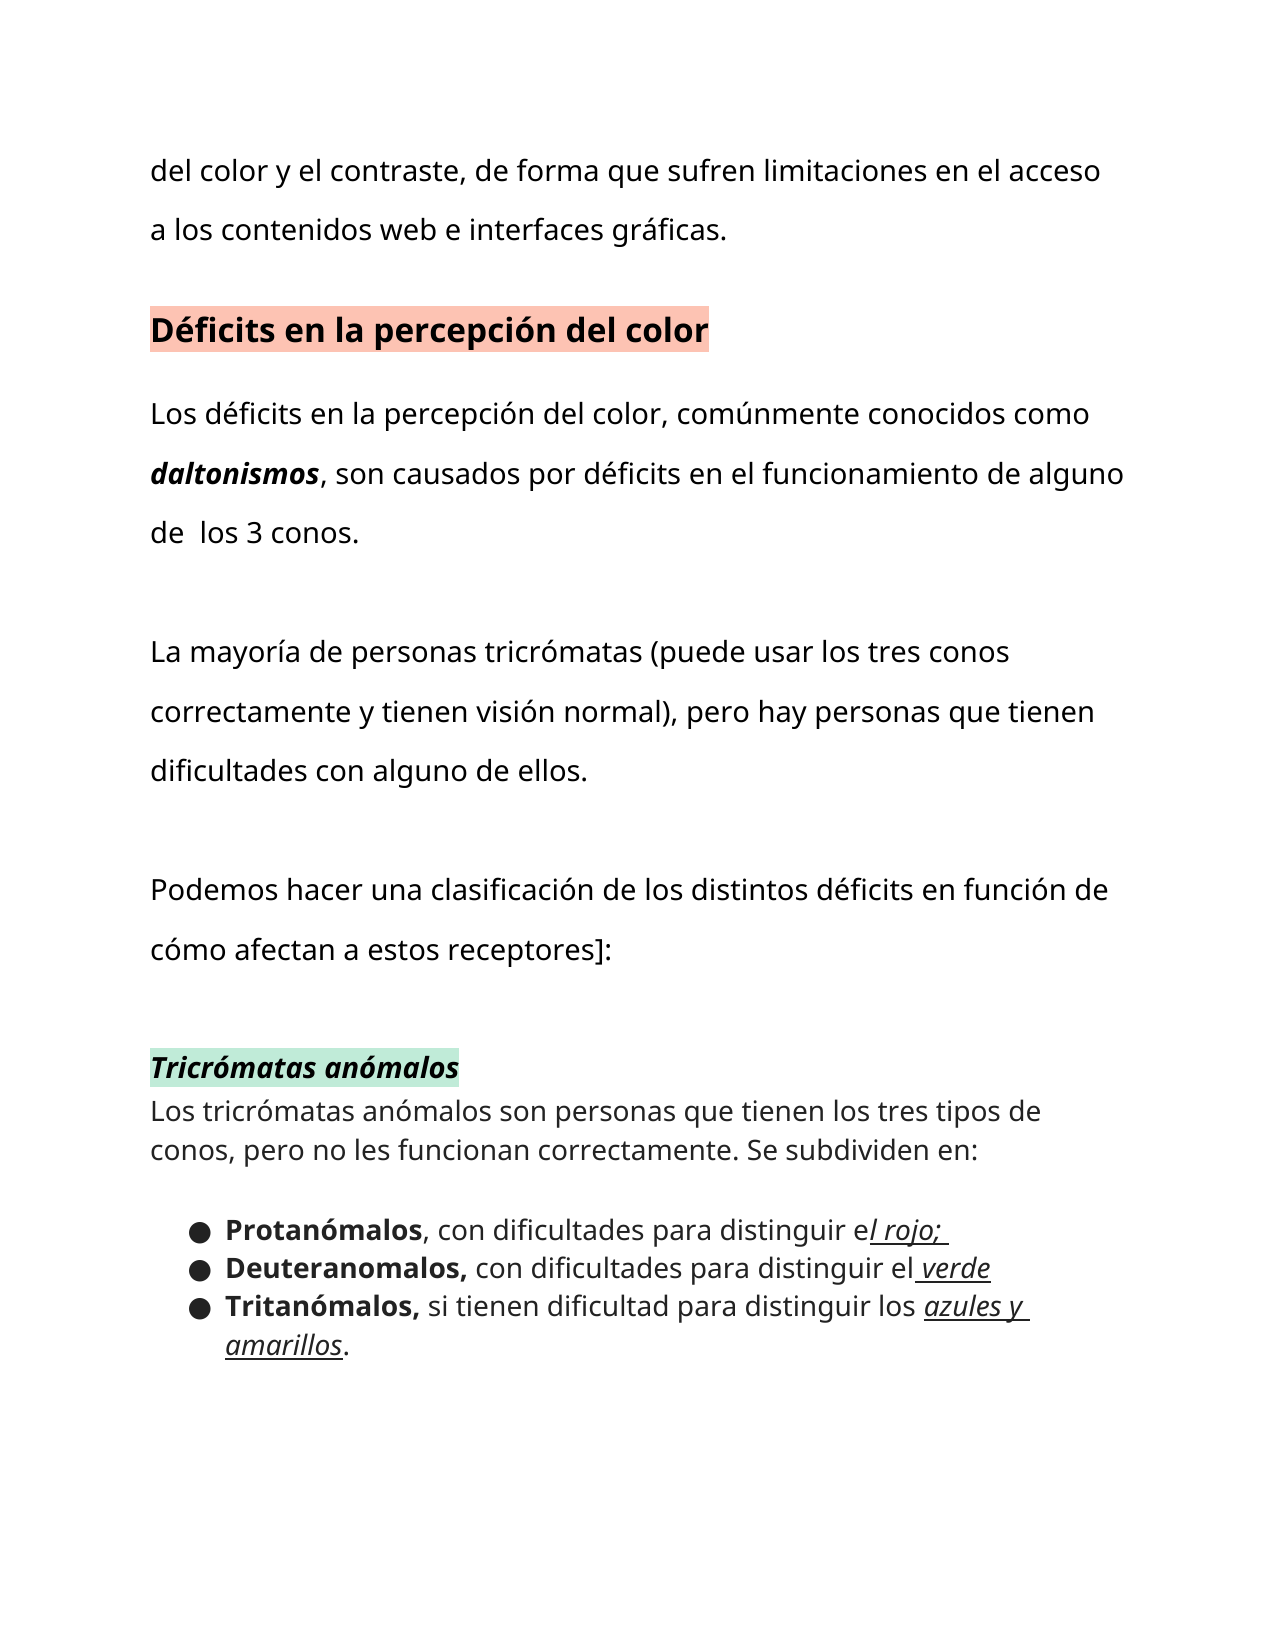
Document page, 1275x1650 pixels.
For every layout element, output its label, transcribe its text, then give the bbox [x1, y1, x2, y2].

text Los déficits en la percepción del color, comúnmente conocidos como daltonismos, son causados por déficits en el funcionamiento de alguno de los 3 conos. [150, 393, 1125, 552]
list Tritanómalos, si tienen dificultad para distinguir los azules y amarillos. [187, 1287, 1125, 1363]
text Podemos hacer una clasificación de los distintos déficits en función de cómo afectan a estos receptores]: [150, 869, 1125, 968]
list Protanómalos, con dificultades para distinguir el rojo; [187, 1210, 1125, 1248]
list Deuteranomalos, con dificultades para distinguir el verde [187, 1248, 1125, 1287]
text del color y el contraste, de forma que sufren limitaciones en el acceso a los contenidos web e interfaces gráficas. [150, 150, 1125, 249]
text Los tricrómatas anómalos son personas que tienen los tres tipos de conos, pero no les funcionan correctamente. Se subdividen en: [150, 1092, 1125, 1168]
subtitle Tricrómatas anómalos [459, 1048, 1125, 1087]
subtitle Déficits en la percepción del color [709, 306, 1125, 352]
text La mayoría de personas tricrómatas (puede usar los tres conos correctamente y tienen visión normal), pero hay personas que tienen dificultades con alguno de ellos. [150, 631, 1125, 790]
